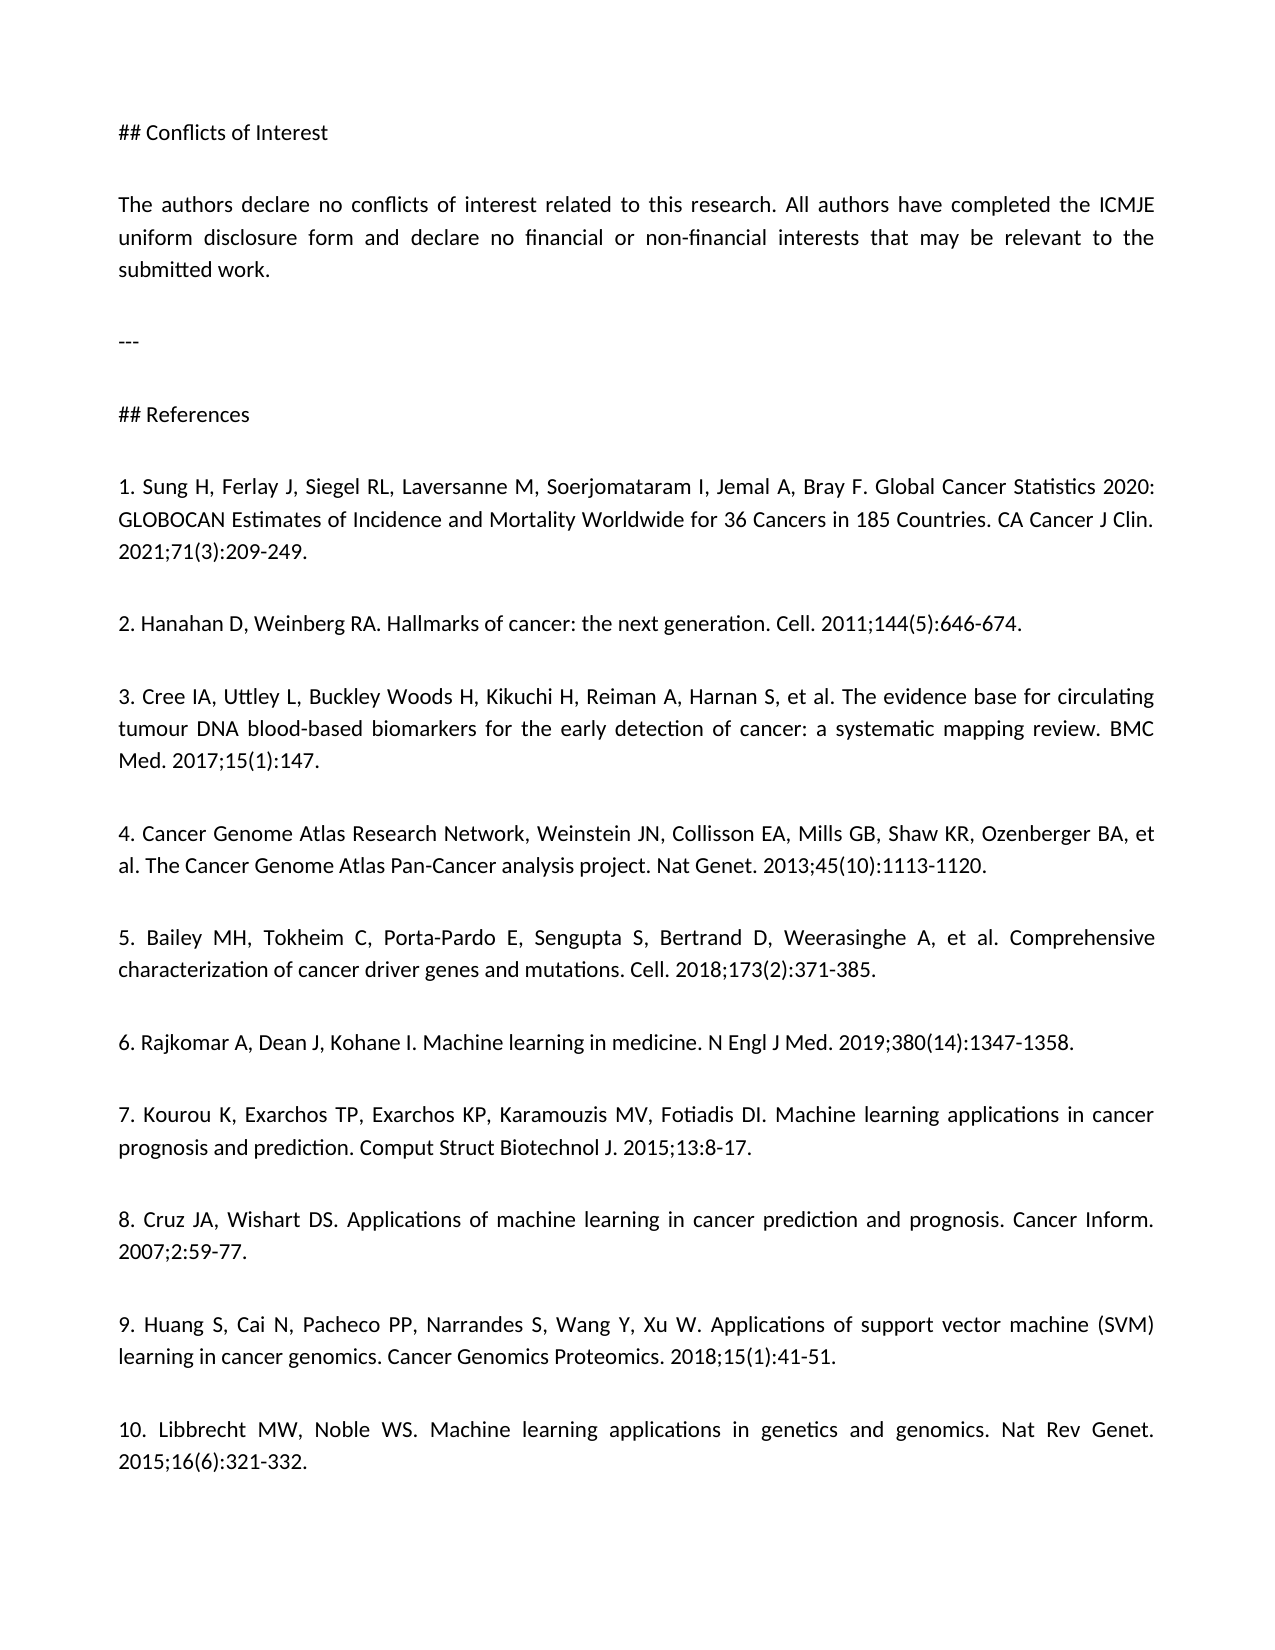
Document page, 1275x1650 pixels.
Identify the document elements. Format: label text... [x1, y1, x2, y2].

text --- [118, 327, 1157, 356]
text 7. Kourou K, Exarchos TP, Exarchos KP, Karamouzis MV, Fotiadis DI. Machine learning applications in cancer prognosis and prediction. Comput Struct Biotechnol J. 2015;13:8-17. [118, 1101, 1157, 1161]
text 1. Sung H, Ferlay J, Siegel RL, Laversanne M, Soerjomataram I, Jemal A, Bray F. Global Cancer Statistics 2020: GLOBOCAN Estimates of Incidence and Mortality Worldwide for 36 Cancers in 185 Countries. CA Cancer J Clin. 2021;71(3):209-249. [118, 472, 1157, 565]
text ## Conflicts of Interest [118, 118, 1157, 146]
text The authors declare no conflicts of interest related to this research. All authors have completed the ICMJE uniform disclosure form and declare no financial or non-financial interests that may be relevant to the submitted work. [118, 191, 1157, 283]
text 2. Hanahan D, Weinberg RA. Hallmarks of cancer: the next generation. Cell. 2011;144(5):646-674. [118, 609, 1157, 637]
text 10. Libbrecht MW, Noble WS. Machine learning applications in genetics and genomics. Nat Rev Genet. 2015;16(6):321-332. [118, 1415, 1157, 1475]
text 5. Bailey MH, Tokheim C, Porta-Pardo E, Sengupta S, Bertrand D, Weerasinghe A, et al. Comprehensive characterization of cancer driver genes and mutations. Cell. 2018;173(2):371-385. [118, 923, 1157, 984]
text 8. Cruz JA, Wishart DS. Applications of machine learning in cancer prediction and prognosis. Cancer Inform. 2007;2:59-77. [118, 1205, 1157, 1266]
text ## References [118, 400, 1157, 428]
text 3. Cree IA, Uttley L, Buckley Woods H, Kikuchi H, Reiman A, Harnan S, et al. The evidence base for circulating tumour DNA blood-based biomarkers for the early detection of cancer: a systematic mapping review. BMC Med. 2017;15(1):147. [118, 682, 1157, 774]
text 4. Cancer Genome Atlas Research Network, Weinstein JN, Collisson EA, Mills GB, Shaw KR, Ozenberger BA, et al. The Cancer Genome Atlas Pan-Cancer analysis project. Nat Genet. 2013;45(10):1113-1120. [118, 819, 1157, 879]
text 9. Huang S, Cai N, Pacheco PP, Narrandes S, Wang Y, Xu W. Applications of support vector machine (SVM) learning in cancer genomics. Cancer Genomics Proteomics. 2018;15(1):41-51. [118, 1310, 1157, 1370]
text 6. Rajkomar A, Dean J, Kohane I. Machine learning in medicine. N Engl J Med. 2019;380(14):1347-1358. [118, 1028, 1157, 1056]
